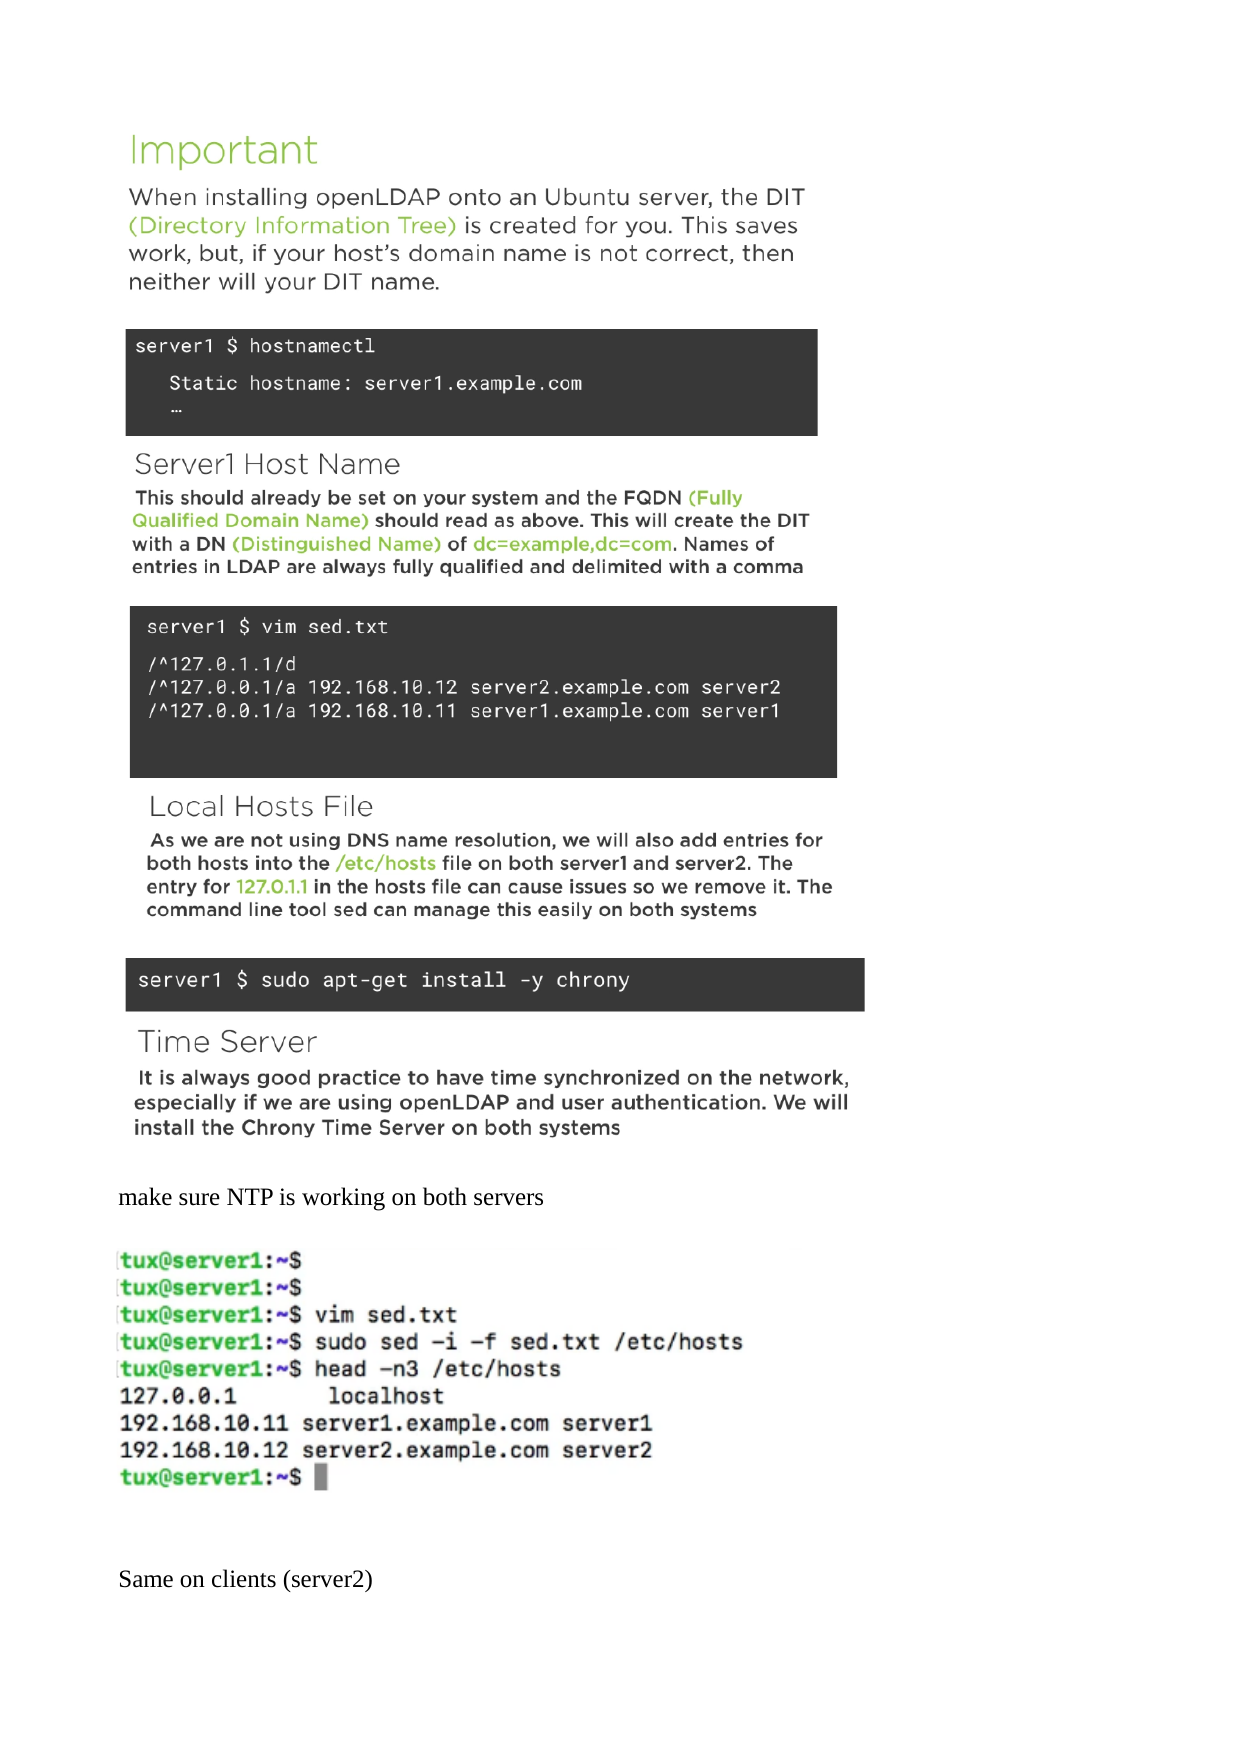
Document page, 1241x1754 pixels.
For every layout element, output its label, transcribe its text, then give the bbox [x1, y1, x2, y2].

picture [125, 329, 818, 583]
picture [129, 606, 838, 925]
picture [116, 1248, 1025, 1536]
text make sure NTP is working on both servers [118, 1182, 1122, 1211]
picture [120, 127, 815, 304]
picture [125, 958, 865, 1154]
text Same on clients (server2) [118, 1564, 1122, 1593]
